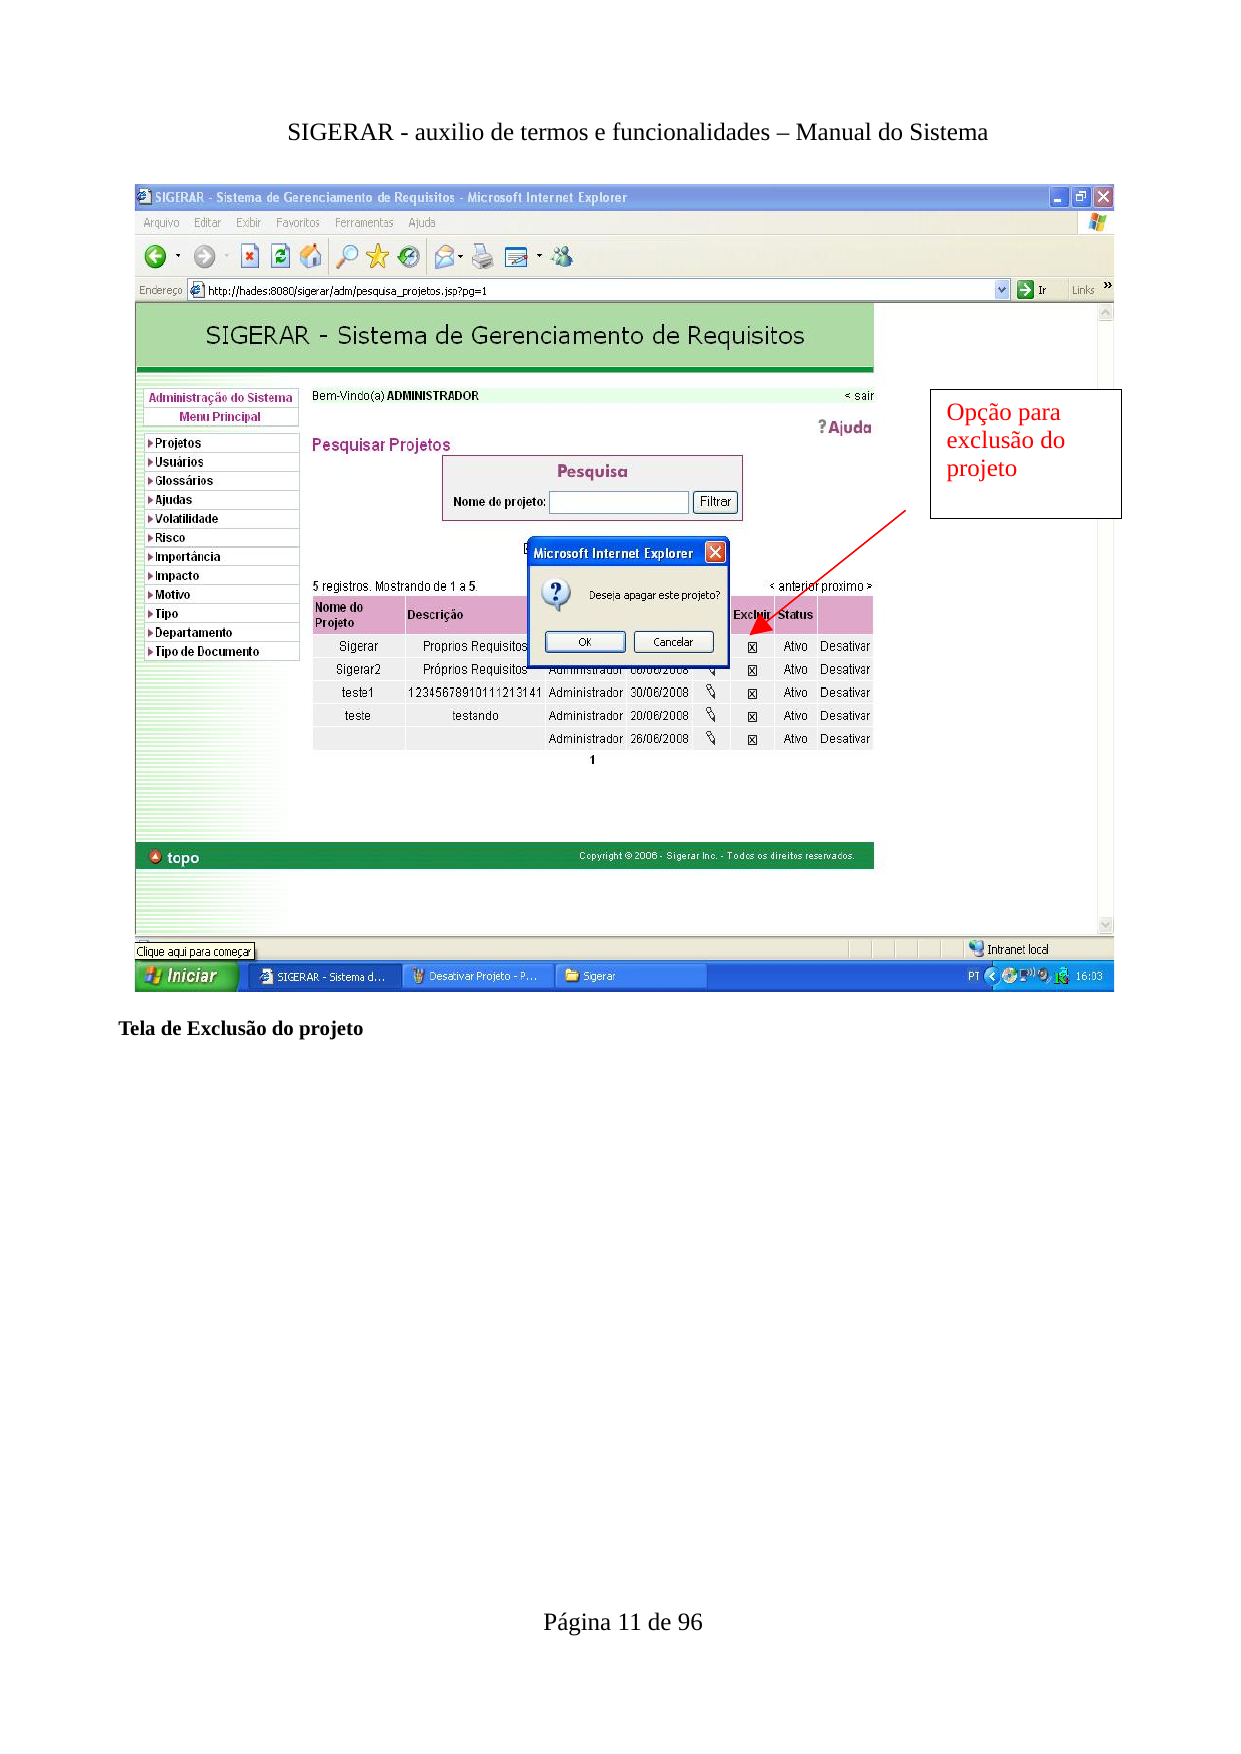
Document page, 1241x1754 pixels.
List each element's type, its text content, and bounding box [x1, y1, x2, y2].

text Tela de Exclusão do projeto [118, 1017, 1134, 1040]
picture [134, 184, 1115, 992]
text Opção para exclusão do projeto [946, 398, 1105, 481]
